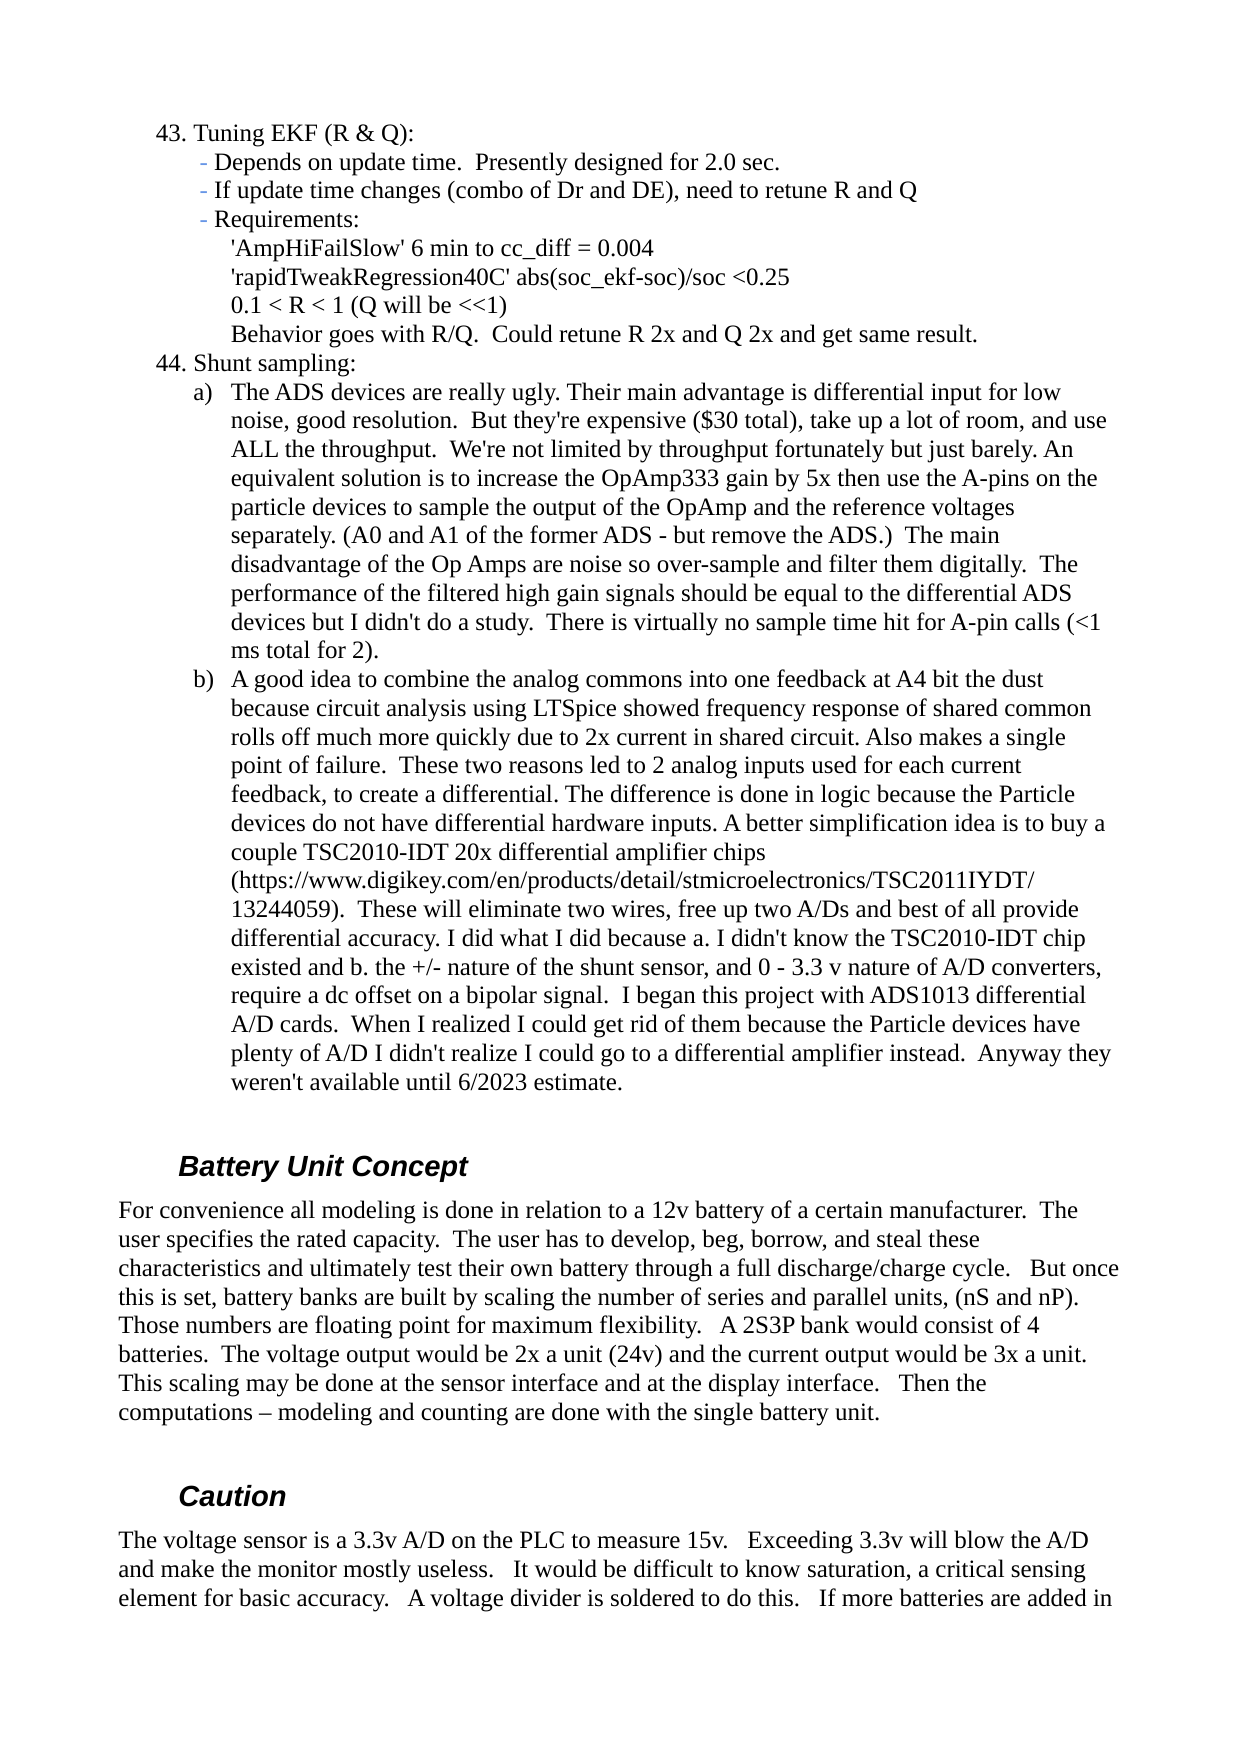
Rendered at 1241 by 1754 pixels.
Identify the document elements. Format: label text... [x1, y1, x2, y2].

list Tuning EKF (R & Q): [156, 118, 1122, 147]
list Shunt sampling: [156, 348, 1122, 377]
list 0.1 < R < 1 (Q will be <<1) [193, 291, 1122, 319]
list - If update time changes (combo of Dr and DE), need to retune R and Q [156, 176, 1122, 204]
subtitle Caution [118, 1479, 1122, 1513]
list 'rapidTweakRegression40C' abs(soc_ekf-soc)/soc <0.25 [193, 262, 1122, 291]
list A good idea to combine the analog commons into one feedback at A4 bit the dust because circuit analysis using LTSpice showed frequency response of shared common rolls off much more quickly due to 2x current in shared circuit. Also makes a single point of failure. These two reasons led to 2 analog inputs used for each current feedback, to create a differential. The difference is done in logic because the Particle devices do not have differential hardware inputs. A better simplification idea is to buy a couple TSC2010-IDT 20x differential amplifier chips (https://www.digikey.com/en/products/detail/stmicroelectronics/TSC2011IYDT/13244059). These will eliminate two wires, free up two A/Ds and best of all provide differential accuracy. I did what I did because a. I didn't know the TSC2010-IDT chip existed and b. the +/- nature of the shunt sensor, and 0 - 3.3 v nature of A/D converters, require a dc offset on a bipolar signal. I began this project with ADS1013 differential A/D cards. When I realized I could get rid of them because the Particle devices have plenty of A/D I didn't realize I could go to a differential amplifier instead. Anyway they weren't available until 6/2023 estimate. [193, 664, 1122, 1096]
list - Requirements: [156, 204, 1122, 233]
text The voltage sensor is a 3.3v A/D on the PLC to measure 15v. Exceeding 3.3v will blow the A/D and make the monitor mostly useless. It would be difficult to know saturation, a critical sensing element for basic accuracy. A voltage divider is soldered to do this. If more batteries are added in [118, 1525, 1122, 1611]
subtitle Battery Unit Concept [118, 1149, 1122, 1183]
list Behavior goes with R/Q. Could retune R 2x and Q 2x and get same result. [193, 319, 1122, 348]
list - Depends on update time. Presently designed for 2.0 sec. [156, 147, 1122, 176]
list 'AmpHiFailSlow' 6 min to cc_diff = 0.004 [193, 233, 1122, 262]
text For convenience all modeling is done in relation to a 12v battery of a certain manufacturer. The user specifies the rated capacity. The user has to develop, beg, borrow, and steal these characteristics and ultimately test their own battery through a full discharge/charge cycle. But once this is set, battery banks are built by scaling the number of series and parallel units, (nS and nP). Those numbers are floating point for maximum flexibility. A 2S3P bank would consist of 4 batteries. The voltage output would be 2x a unit (24v) and the current output would be 3x a unit. This scaling may be done at the sensor interface and at the display interface. Then the computations – modeling and counting are done with the single battery unit. [118, 1195, 1122, 1425]
list The ADS devices are really ugly. Their main advantage is differential input for low noise, good resolution. But they're expensive ($30 total), take up a lot of room, and use ALL the throughput. We're not limited by throughput fortunately but just barely. An equivalent solution is to increase the OpAmp333 gain by 5x then use the A-pins on the particle devices to sample the output of the OpAmp and the reference voltages separately. (A0 and A1 of the former ADS - but remove the ADS.) The main disadvantage of the Op Amps are noise so over-sample and filter them digitally. The performance of the filtered high gain signals should be equal to the differential ADS devices but I didn't do a study. There is virtually no sample time hit for A-pin calls (<1 ms total for 2). [193, 377, 1122, 664]
